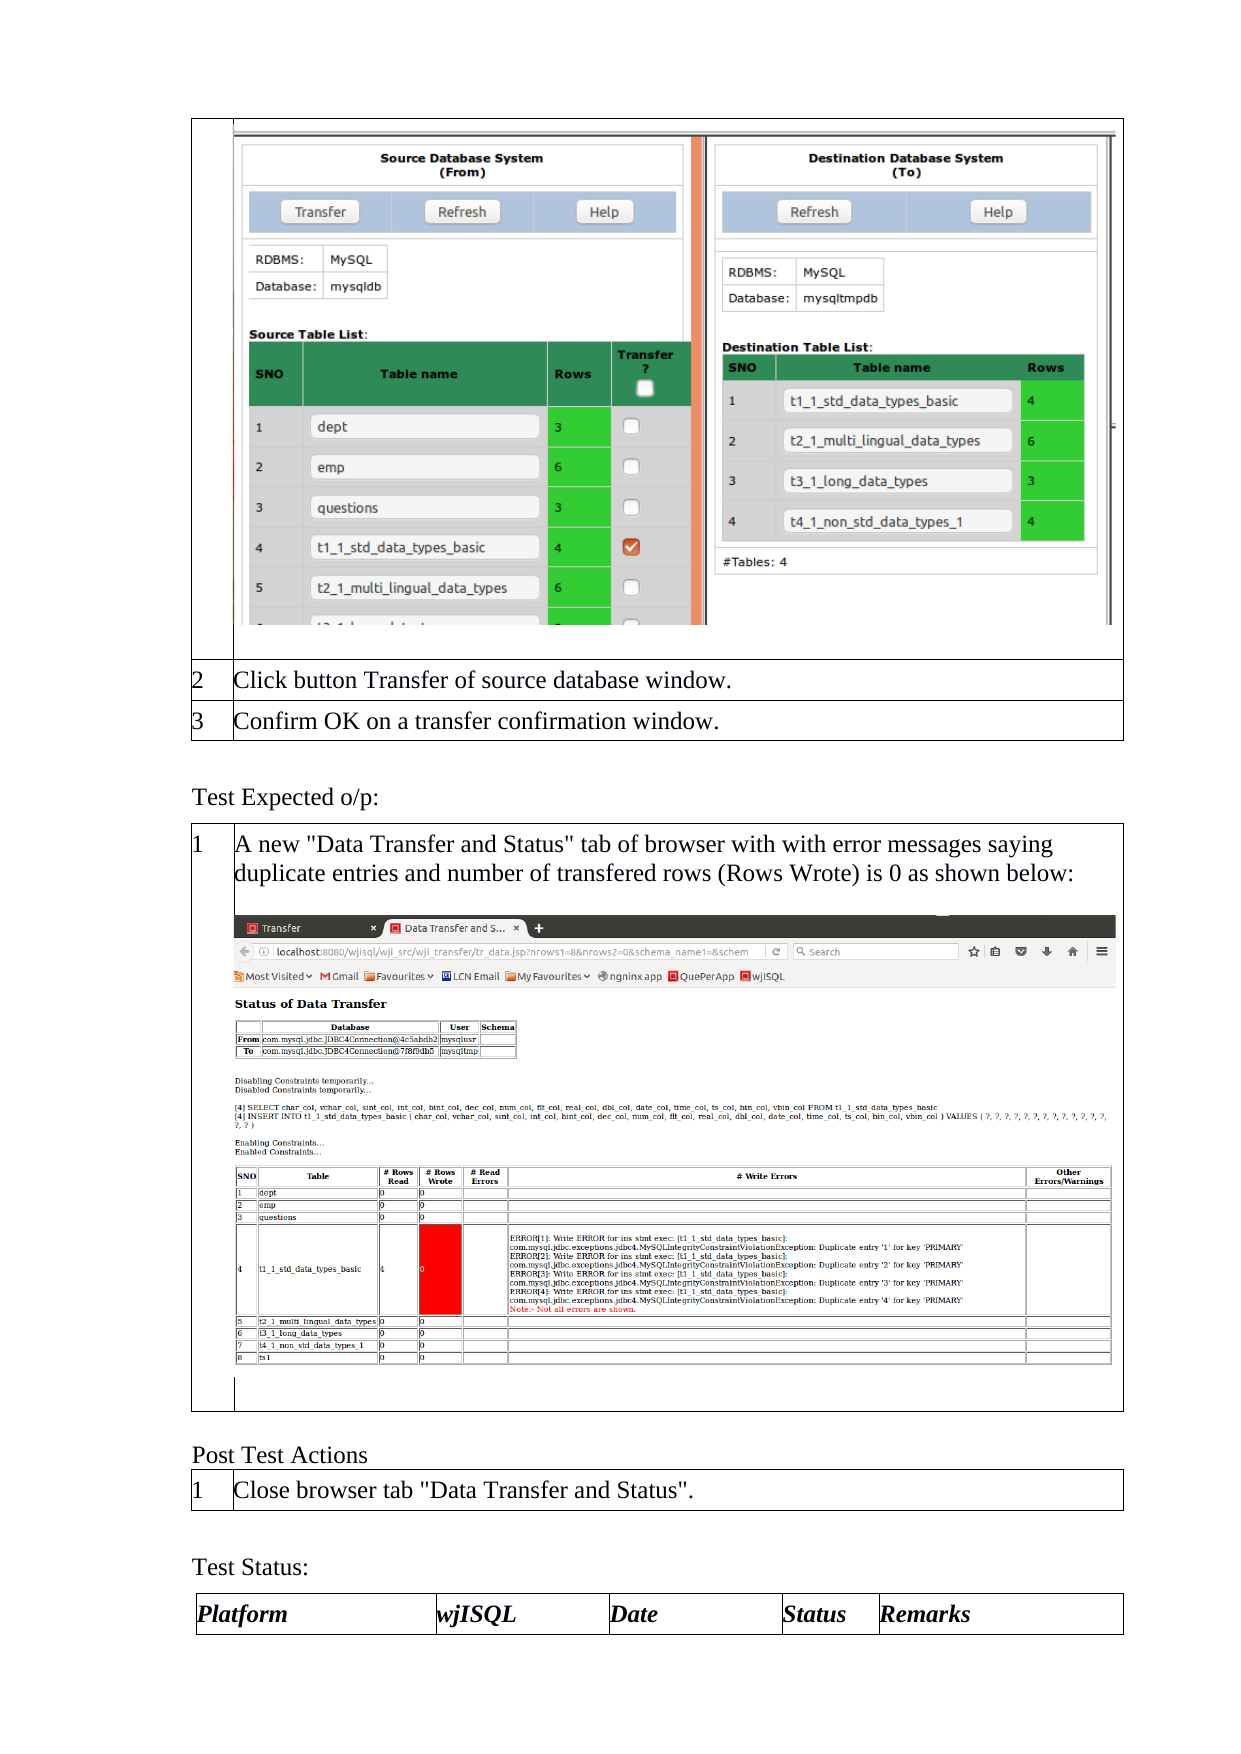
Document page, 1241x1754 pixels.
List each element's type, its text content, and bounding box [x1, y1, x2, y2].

table_cell Confirm OK on a transfer confirmation window. [234, 701, 1123, 740]
table_cell 3 [192, 701, 233, 740]
picture [233, 915, 1116, 1377]
table_header A new "Data Transfer and Status" tab of browser with with error messages saying duplicate entries and number of transfered rows (Rows Wrote) is 0 as shown below: [235, 824, 1123, 1411]
table_header 1 [192, 1470, 233, 1510]
text Post Test Actions [118, 1440, 1122, 1469]
table_header Status [783, 1594, 879, 1634]
table_header wjISQL [437, 1594, 609, 1634]
table_cell 2 [192, 660, 233, 699]
table_header Date [610, 1594, 782, 1634]
table_header [234, 119, 1123, 659]
text Test Status: [118, 1552, 1122, 1580]
table_header 1 [192, 824, 234, 1411]
table_header Close browser tab "Data Transfer and Status". [234, 1470, 1123, 1510]
table_cell Click button Transfer of source database window. [234, 660, 1123, 699]
text Test Expected o/p: [118, 782, 1122, 811]
table_header Platform [197, 1594, 436, 1634]
table_header [192, 119, 233, 659]
table_header Remarks [880, 1594, 1123, 1634]
picture [232, 124, 1116, 625]
